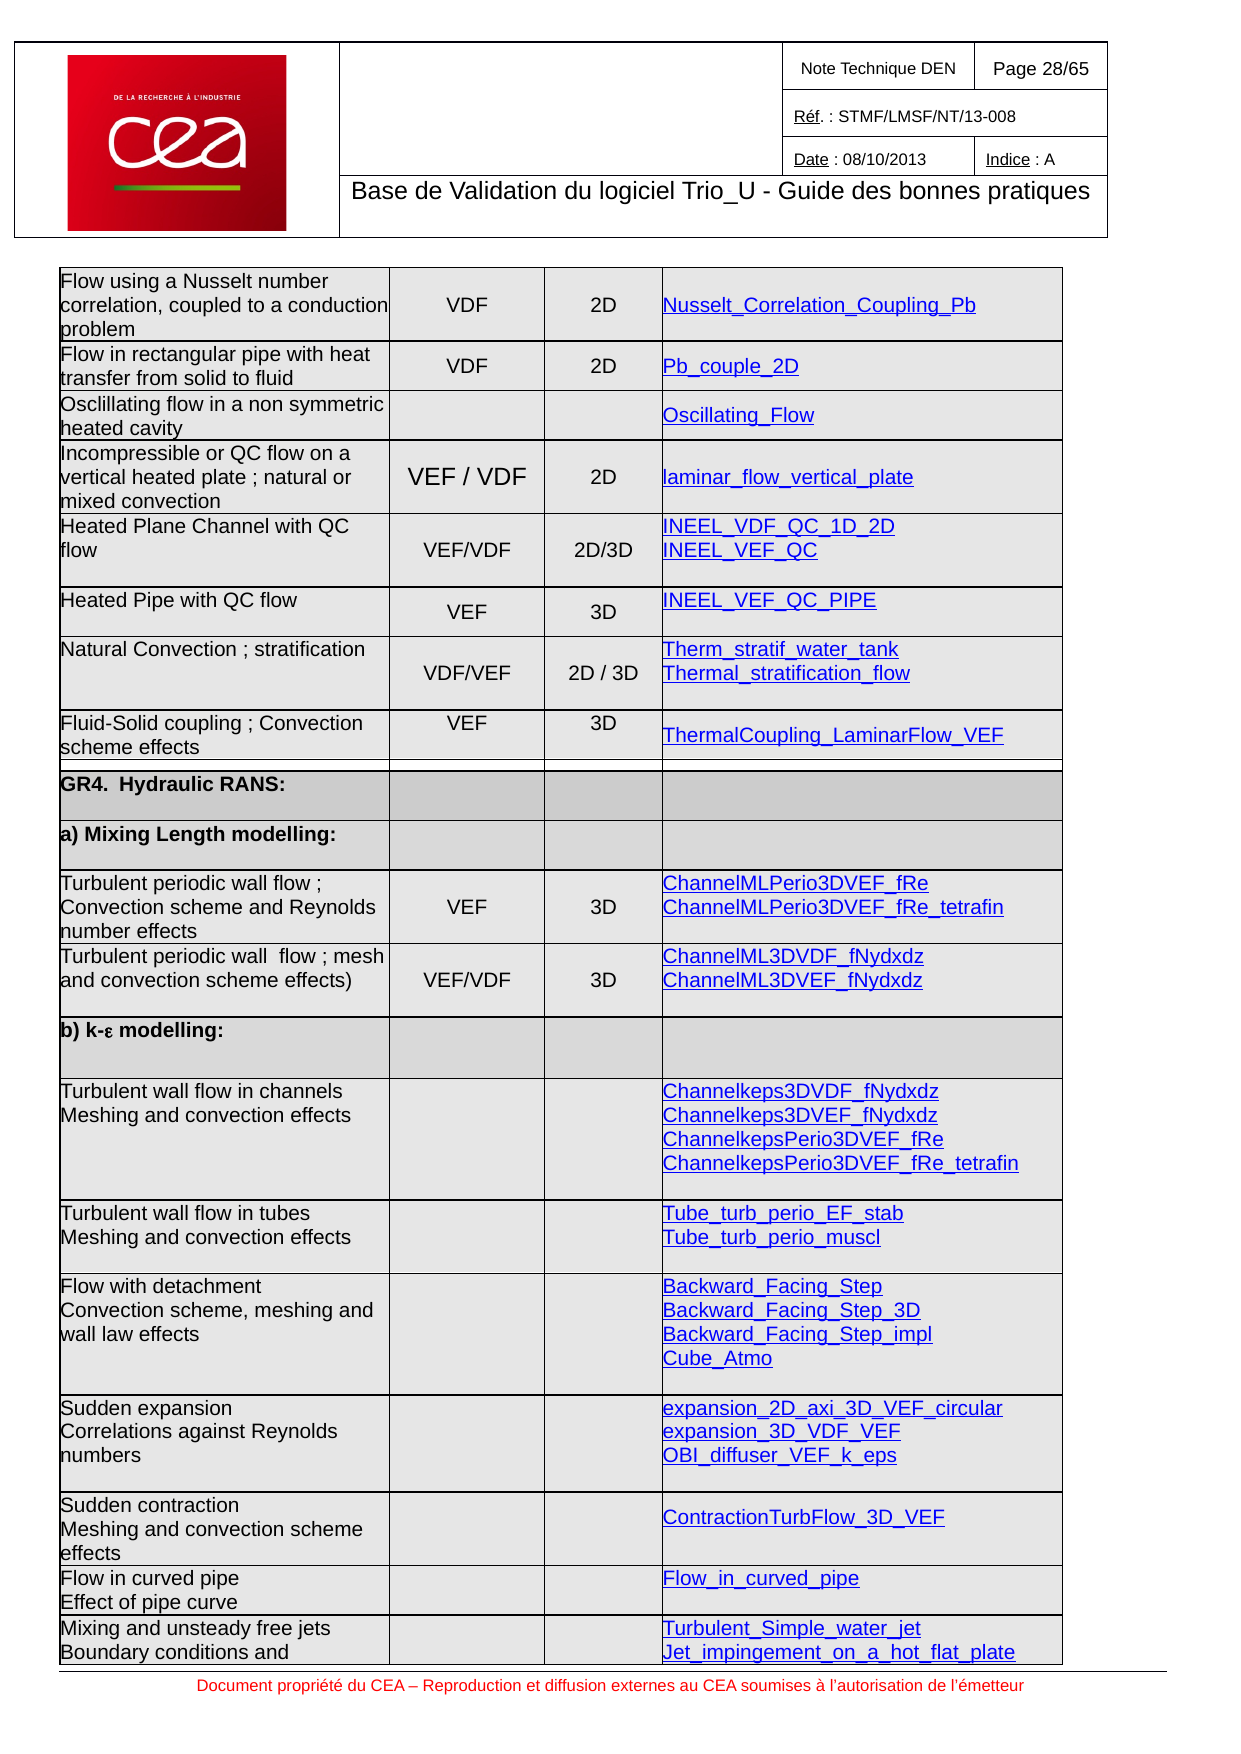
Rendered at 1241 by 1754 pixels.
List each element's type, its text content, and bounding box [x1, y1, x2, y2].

table_cell [545, 1493, 662, 1565]
table_cell Fluid-Solid coupling ; Convection scheme effects [61, 711, 389, 758]
table_cell [663, 821, 1062, 869]
table_cell [545, 1274, 662, 1394]
table_cell [663, 1018, 1062, 1078]
table_cell Flow with detachment Convection scheme, meshing and wall law effects [61, 1274, 389, 1394]
table_cell [545, 391, 662, 439]
table_cell INEEL_VEF_QC_PIPE [663, 588, 1062, 636]
table_cell Turbulent periodic wall flow ; Convection scheme and Reynolds number effects [61, 871, 389, 943]
table_cell Nusselt_Correlation_Coupling_Pb [663, 268, 1062, 340]
table_cell [545, 1616, 662, 1664]
table_cell [545, 1201, 662, 1272]
table_cell 3D [545, 944, 662, 1016]
table_cell 3D [545, 871, 662, 943]
table_cell Mixing and unsteady free jets Boundary conditions and [61, 1616, 389, 1664]
table_cell [390, 1616, 544, 1664]
table_cell 2D [545, 342, 662, 390]
table_cell Channelkeps3DVDF_fNydxdz Channelkeps3DVEF_fNydxdz ChannelkepsPerio3DVEF_fRe ChannelkepsPerio3DVEF_fRe_tetrafin [663, 1079, 1062, 1199]
table_cell [663, 760, 1062, 770]
table_cell Osclillating flow in a non symmetric heated cavity [61, 391, 389, 439]
table_cell Sudden expansion Correlations against Reynolds numbers [61, 1396, 389, 1491]
table_cell Heated Plane Channel with QC flow [61, 514, 389, 586]
table_cell VEF [390, 588, 544, 636]
table_cell a) Mixing Length modelling: [61, 821, 389, 869]
table_cell ThermalCoupling_LaminarFlow_VEF [663, 711, 1062, 758]
table_cell [390, 1274, 544, 1394]
table_cell Turbulent_Simple_water_jet Jet_impingement_on_a_hot_flat_plate [663, 1616, 1062, 1664]
table_cell Turbulent wall flow in tubes Meshing and convection effects [61, 1201, 389, 1272]
picture [67, 55, 287, 231]
table_cell VDF [390, 268, 544, 340]
table_cell Heated Pipe with QC flow [61, 588, 389, 636]
table_cell [390, 1396, 544, 1491]
table_cell [390, 760, 544, 770]
table_cell [61, 760, 389, 770]
table_cell [390, 391, 544, 439]
table_cell [390, 1079, 544, 1199]
table_cell INEEL_VDF_QC_1D_2D INEEL_VEF_QC [663, 514, 1062, 586]
table_cell Flow using a Nusselt number correlation, coupled to a conduction problem [61, 268, 389, 340]
table_cell VEF [390, 871, 544, 943]
table_cell [390, 1493, 544, 1565]
table_cell Incompressible or QC flow on a vertical heated plate ; natural or mixed convection [61, 441, 389, 513]
table_cell VEF / VDF [390, 441, 544, 513]
table_cell ContractionTurbFlow_3D_VEF [663, 1493, 1062, 1565]
table_cell [545, 772, 662, 820]
table_cell [545, 1566, 662, 1614]
table_cell 3D [545, 711, 662, 758]
table_cell Oscillating_Flow [663, 391, 1062, 439]
table_cell VEF/VDF [390, 944, 544, 1016]
table_cell [390, 772, 544, 820]
table_cell [390, 1201, 544, 1272]
table_cell 3D [545, 588, 662, 636]
table_cell Flow in rectangular pipe with heat transfer from solid to fluid [61, 342, 389, 390]
table_cell Therm_stratif_water_tank Thermal_stratification_flow [663, 637, 1062, 709]
table_cell expansion_2D_axi_3D_VEF_circular expansion_3D_VDF_VEF OBI_diffuser_VEF_k_eps [663, 1396, 1062, 1491]
table_cell [663, 772, 1062, 820]
table_cell VDF [390, 342, 544, 390]
table_cell Sudden contraction Meshing and convection scheme effects [61, 1493, 389, 1565]
table_cell Turbulent wall flow in channels Meshing and convection effects [61, 1079, 389, 1199]
table_cell Flow_in_curved_pipe [663, 1566, 1062, 1614]
table_cell [390, 1566, 544, 1614]
table_cell [545, 821, 662, 869]
table_cell VEF/VDF [390, 514, 544, 586]
table_cell Tube_turb_perio_EF_stab Tube_turb_perio_muscl [663, 1201, 1062, 1272]
table_cell ChannelMLPerio3DVEF_fRe ChannelMLPerio3DVEF_fRe_tetrafin [663, 871, 1062, 943]
table_cell 2D/3D [545, 514, 662, 586]
table_cell [390, 1018, 544, 1078]
table_cell Natural Convection ; stratification [61, 637, 389, 709]
table_cell Hydraulic RANS: [61, 772, 389, 820]
table_cell laminar_flow_vertical_plate [663, 441, 1062, 513]
table_cell ChannelML3DVDF_fNydxdz ChannelML3DVEF_fNydxdz [663, 944, 1062, 1016]
table_cell VDF/VEF [390, 637, 544, 709]
table_cell Pb_couple_2D [663, 342, 1062, 390]
table_cell 2D [545, 268, 662, 340]
table_cell [545, 1018, 662, 1078]
table_cell Flow in curved pipe Effect of pipe curve [61, 1566, 389, 1614]
table_cell [545, 1396, 662, 1491]
table_cell VEF [390, 711, 544, 758]
table_cell 2D [545, 441, 662, 513]
table_cell Backward_Facing_Step Backward_Facing_Step_3D Backward_Facing_Step_impl Cube_Atmo [663, 1274, 1062, 1394]
table_cell Turbulent periodic wall flow ; mesh and convection scheme effects) [61, 944, 389, 1016]
table_cell [390, 821, 544, 869]
table_cell b) k- modelling: [61, 1018, 389, 1078]
table_cell [545, 1079, 662, 1199]
table_cell [545, 760, 662, 770]
table_cell 2D / 3D [545, 637, 662, 709]
